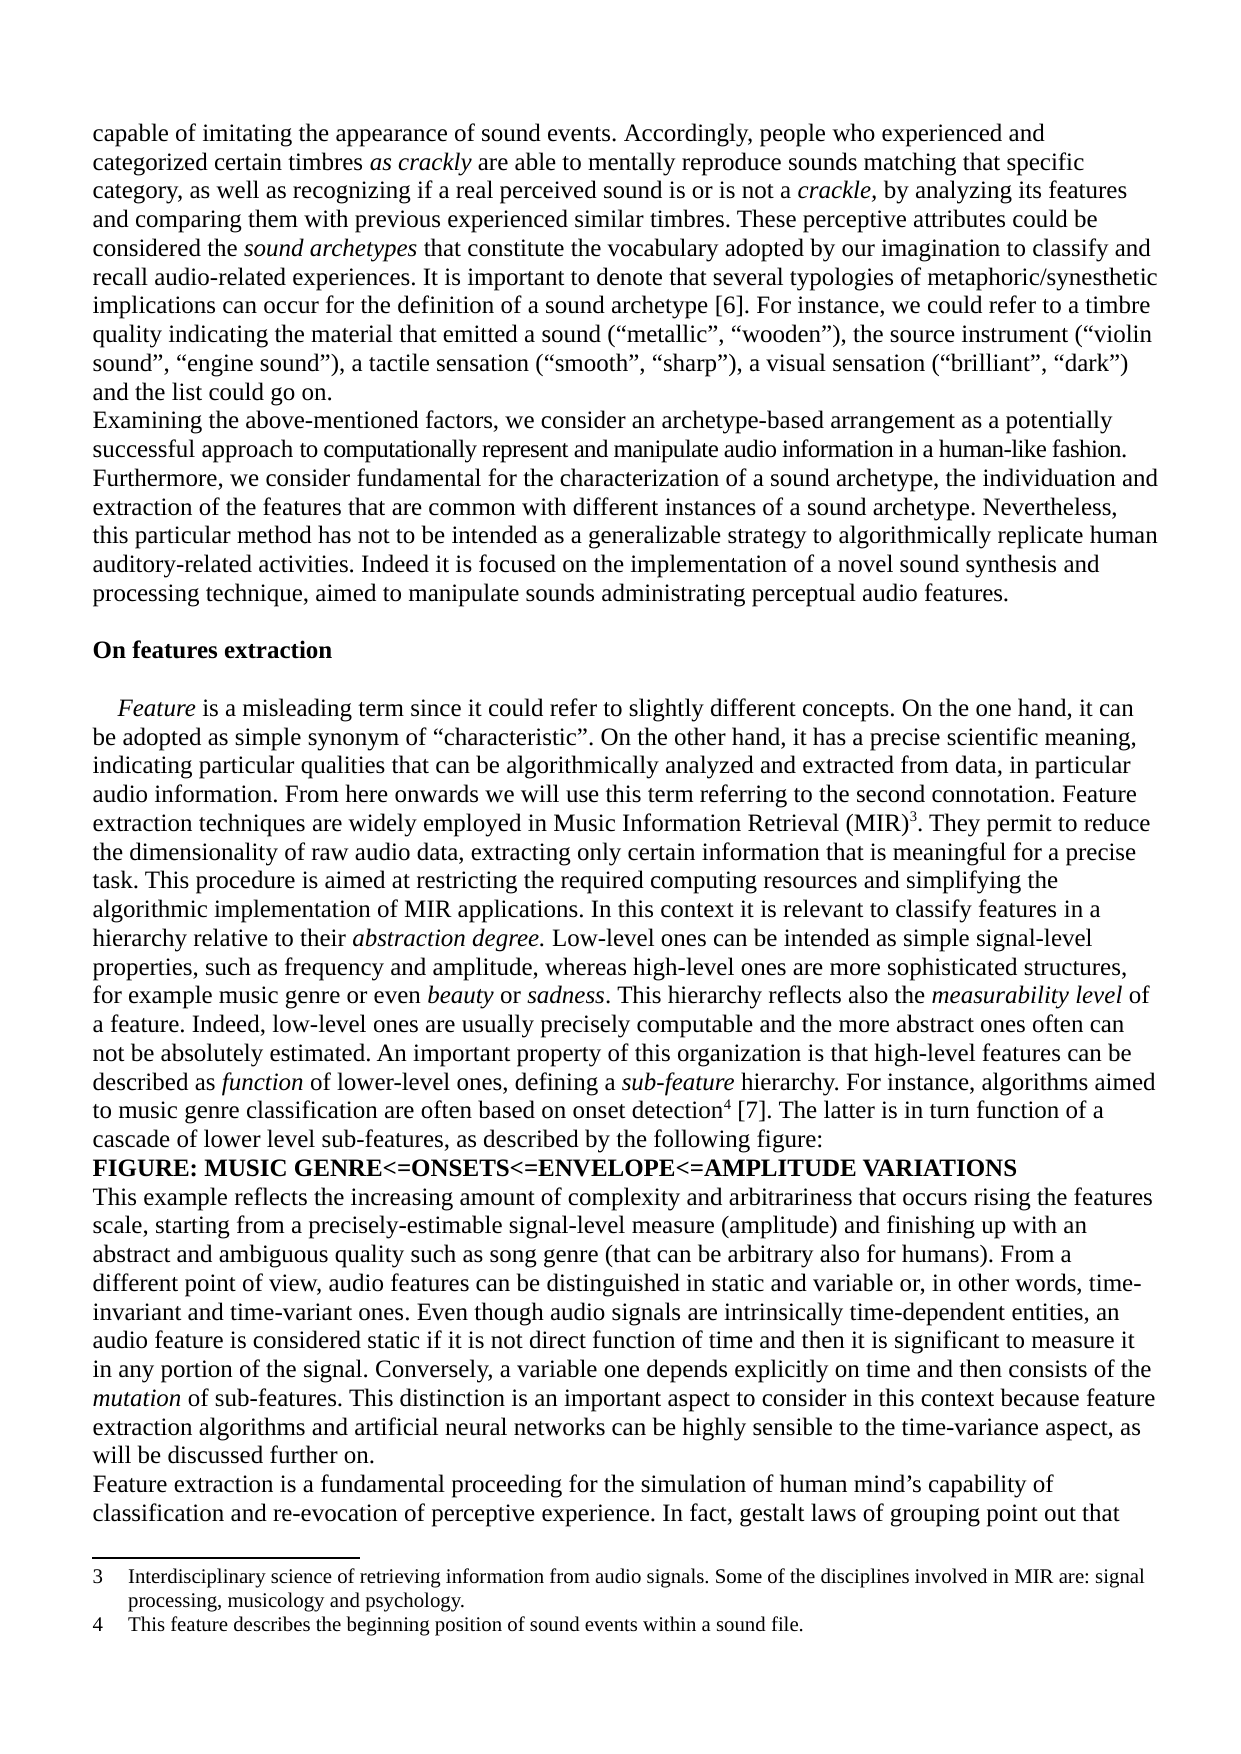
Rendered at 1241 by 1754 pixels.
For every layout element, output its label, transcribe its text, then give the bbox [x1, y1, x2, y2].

text This example reflects the increasing amount of complexity and arbitrariness that occurs rising the features scale, starting from a precisely-estimable signal-level measure (amplitude) and finishing up with an abstract and ambiguous quality such as song genre (that can be arbitrary also for humans). From a different point of view, audio features can be distinguished in static and variable or, in other words, time-invariant and time-variant ones. Even though audio signals are intrinsically time-dependent entities, an audio feature is considered static if it is not direct function of time and then it is significant to measure it in any portion of the signal. Conversely, a variable one depends explicitly on time and then consists of the mutation of sub-features. This distinction is an important aspect to consider in this context because feature extraction algorithms and artificial neural networks can be highly sensible to the time-variance aspect, as will be discussed further on. [92, 1182, 1160, 1469]
text capable of imitating the appearance of sound events. Accordingly, people who experienced and categorized certain timbres as crackly are able to mentally reproduce sounds matching that specific category, as well as recognizing if a real perceived sound is or is not a crackle, by analyzing its features and comparing them with previous experienced similar timbres. These perceptive attributes could be considered the sound archetypes that constitute the vocabulary adopted by our imagination to classify and recall audio-related experiences. It is important to denote that several typologies of metaphoric/synesthetic implications can occur for the definition of a sound archetype [6]. For instance, we could refer to a timbre quality indicating the material that emitted a sound (“metallic”, “wooden”), the source instrument (“violin sound”, “engine sound”), a tactile sensation (“smooth”, “sharp”), a visual sensation (“brilliant”, “dark”) and the list could go on. [92, 118, 1160, 406]
text Feature is a misleading term since it could refer to slightly different concepts. On the one hand, it can be adopted as simple synonym of “characteristic”. On the other hand, it has a precise scientific meaning, indicating particular qualities that can be algorithmically analyzed and extracted from data, in particular audio information. From here onwards we will use this term referring to the second connotation. Feature extraction techniques are widely employed in Music Information Retrieval (MIR). They permit to reduce the dimensionality of raw audio data, extracting only certain information that is meaningful for a precise task. This procedure is aimed at restricting the required computing resources and simplifying the algorithmic implementation of MIR applications. In this context it is relevant to classify features in a hierarchy relative to their abstraction degree. Low-level ones can be intended as simple signal-level properties, such as frequency and amplitude, whereas high-level ones are more sophisticated structures, for example music genre or even beauty or sadness. This hierarchy reflects also the measurability level of a feature. Indeed, low-level ones are usually precisely computable and the more abstract ones often can not be absolutely estimated. An important property of this organization is that high-level features can be described as function of lower-level ones, defining a sub-feature hierarchy. For instance, algorithms aimed to music genre classification are often based on onset detection [7]. The latter is in turn function of a cascade of lower level sub-features, as described by the following figure: [92, 693, 1160, 1153]
text Feature extraction is a fundamental proceeding for the simulation of human mind’s capability of classification and re-evocation of perceptive experience. In fact, gestalt laws of grouping point out that [92, 1469, 1160, 1527]
text FIGURE: MUSIC GENRE<=ONSETS<=ENVELOPE<=AMPLITUDE VARIATIONS [92, 1153, 1160, 1182]
text On features extraction [92, 636, 1160, 664]
text Examining the above-mentioned factors, we consider an archetype-based arrangement as a potentially successful approach to computationally represent and manipulate audio information in a human-like fashion. Furthermore, we consider fundamental for the characterization of a sound archetype, the individuation and extraction of the features that are common with different instances of a sound archetype. Nevertheless, this particular method has not to be intended as a generalizable strategy to algorithmically replicate human auditory-related activities. Indeed it is focused on the implementation of a novel sound synthesis and processing technique, aimed to manipulate sounds administrating perceptual audio features. [92, 406, 1160, 607]
text This feature describes the beginning position of sound events within a sound file. [92, 1612, 1160, 1636]
text Interdisciplinary science of retrieving information from audio signals. Some of the disciplines involved in MIR are: signal processing, musicology and psychology. [92, 1564, 1160, 1612]
